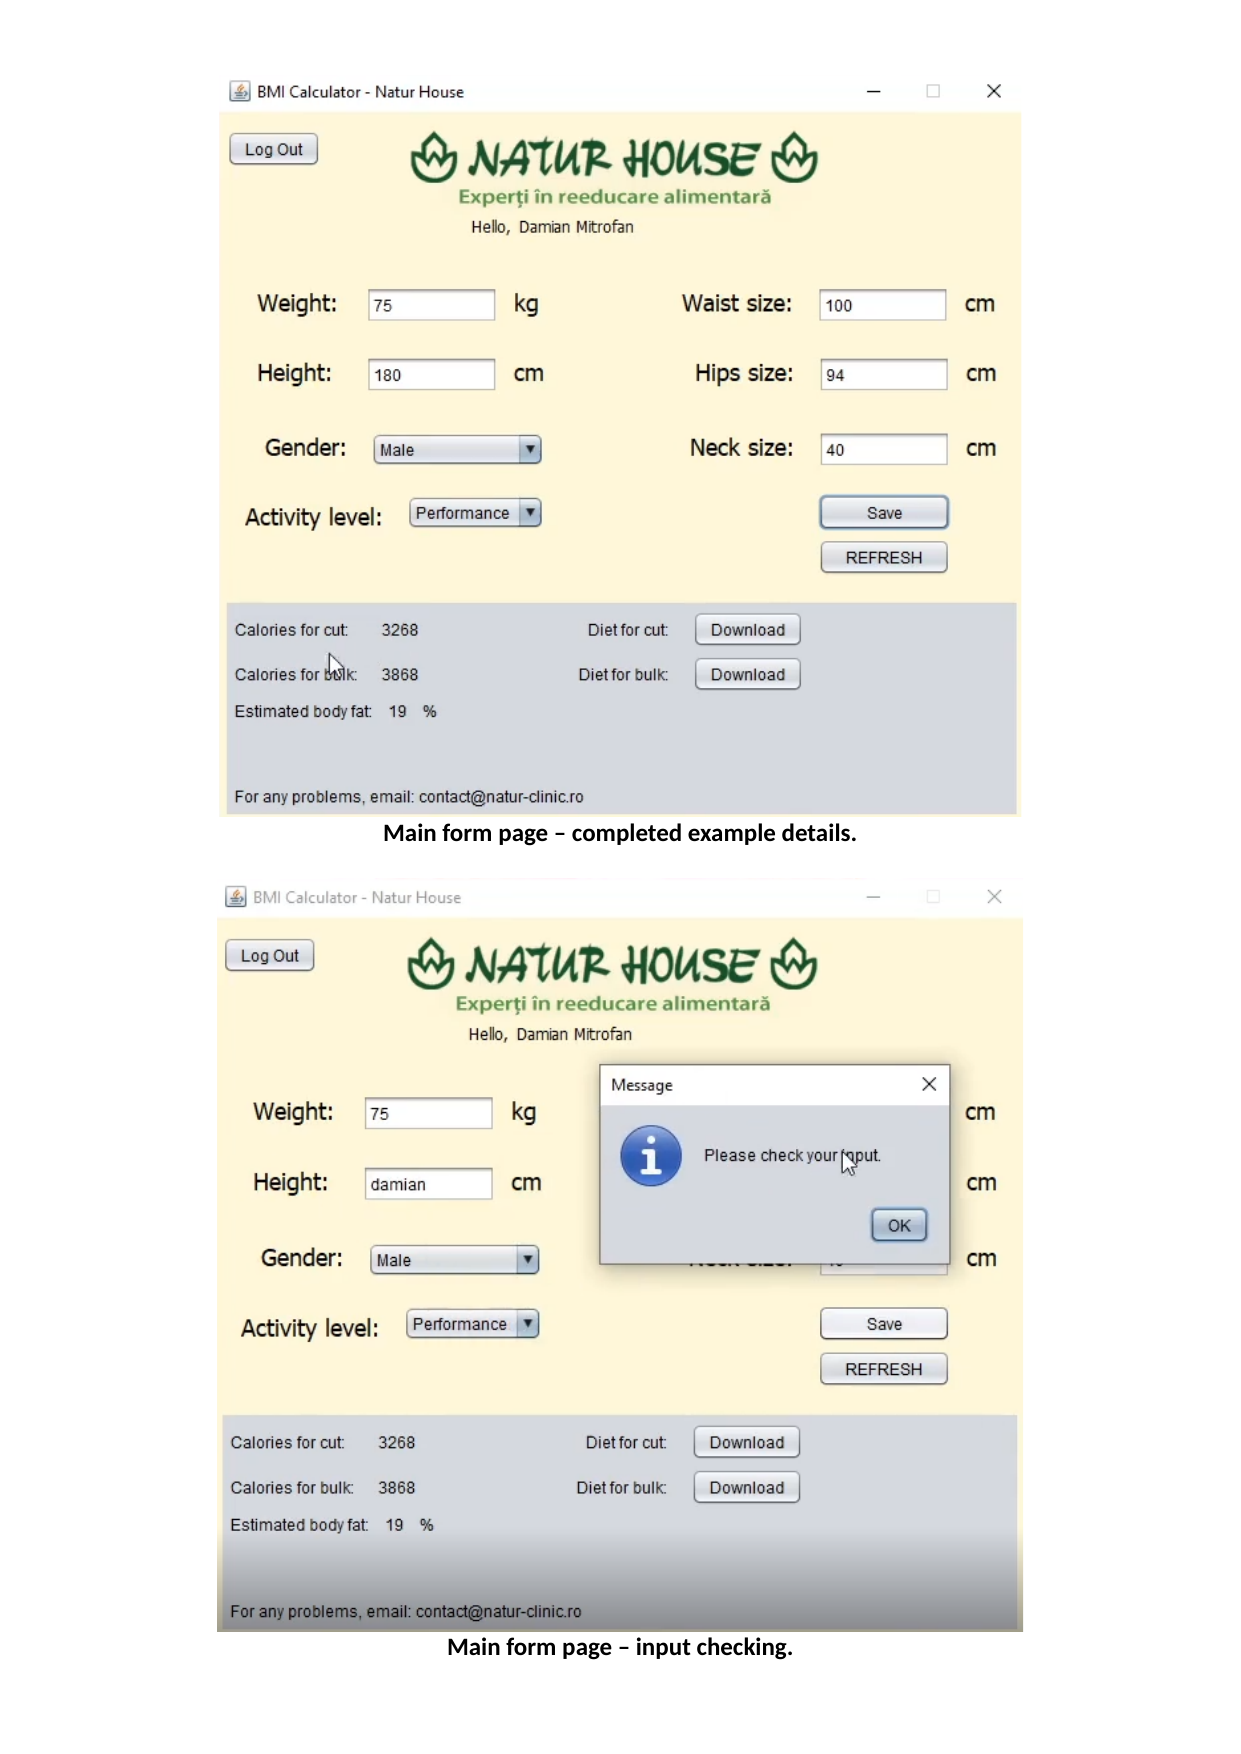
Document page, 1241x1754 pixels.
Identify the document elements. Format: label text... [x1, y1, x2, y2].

text Main form page – completed example details. [75, 817, 1165, 848]
text Main form page – input checking. [75, 1631, 1165, 1662]
